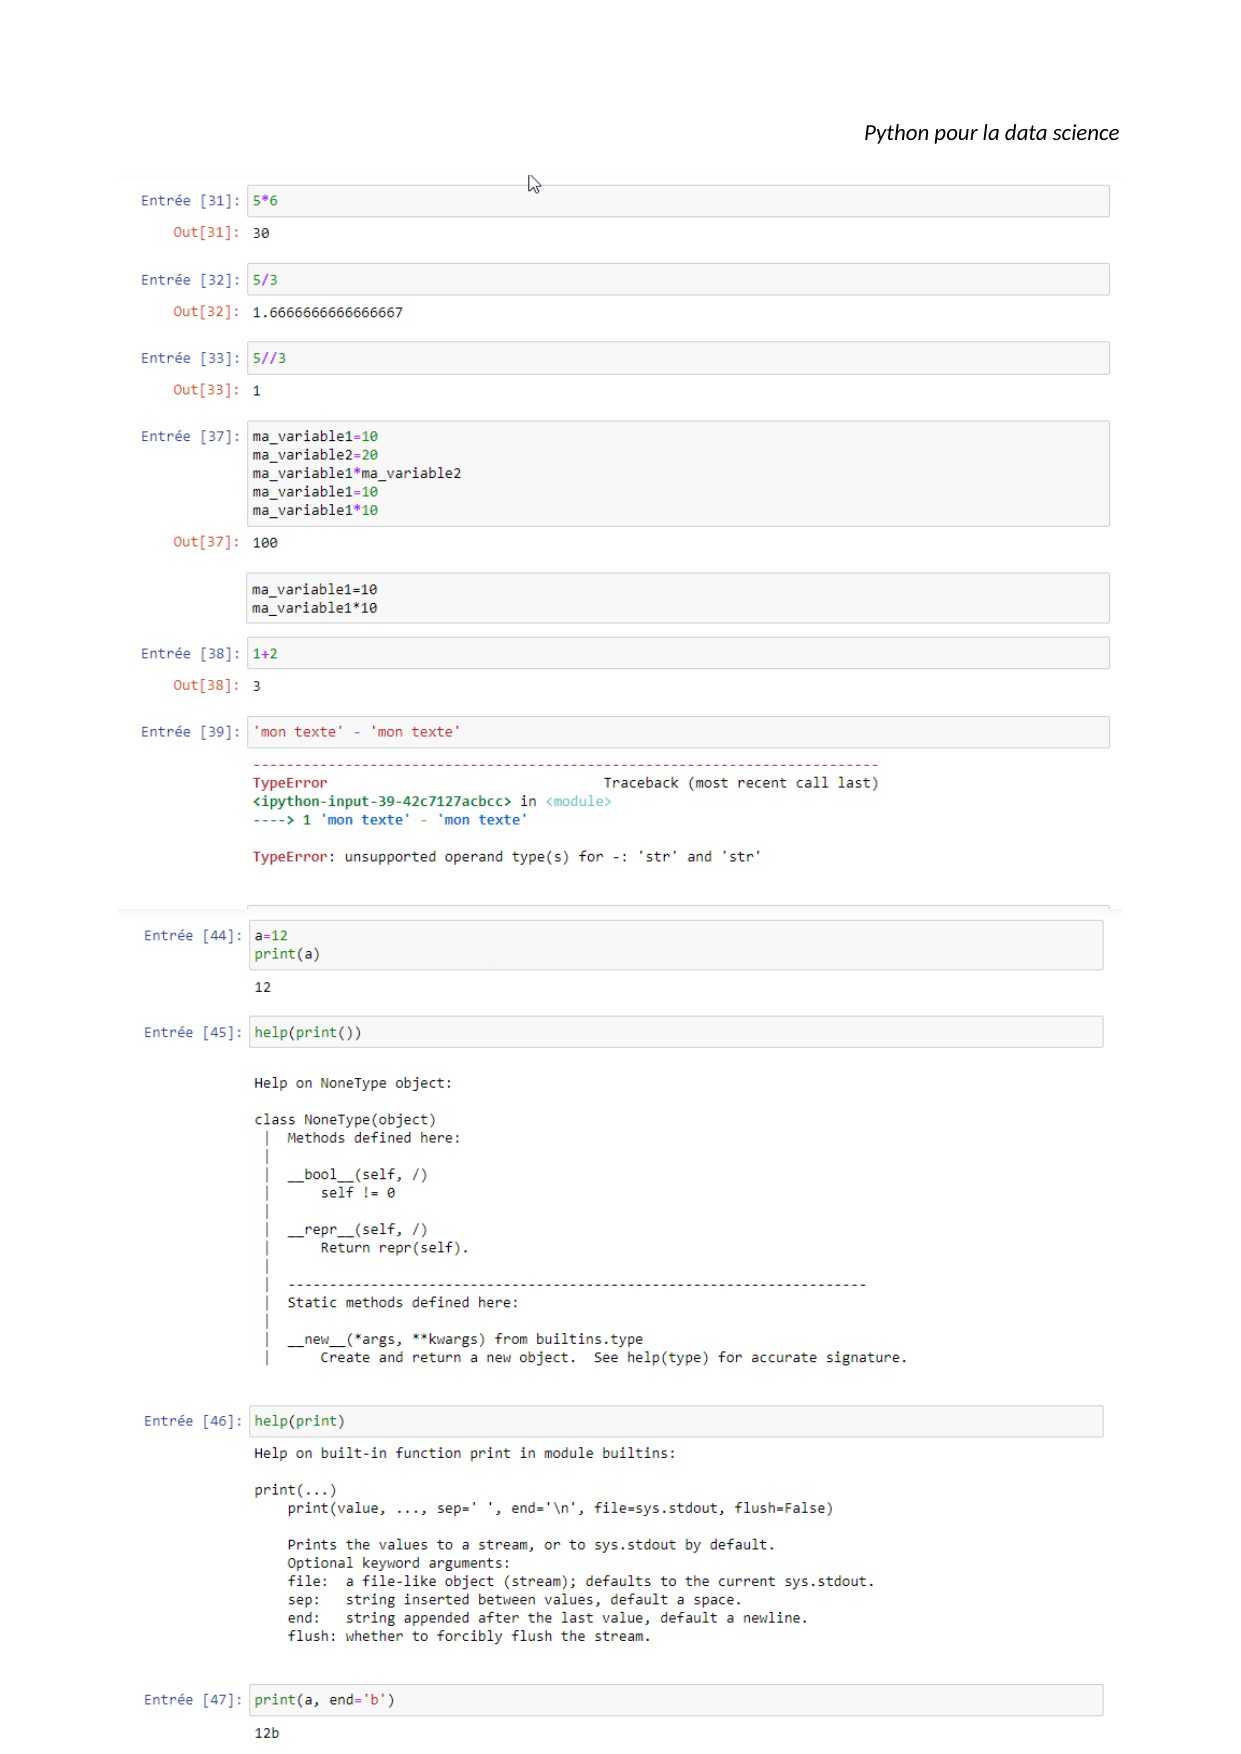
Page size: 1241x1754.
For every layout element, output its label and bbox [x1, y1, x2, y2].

picture [118, 175, 1122, 1754]
